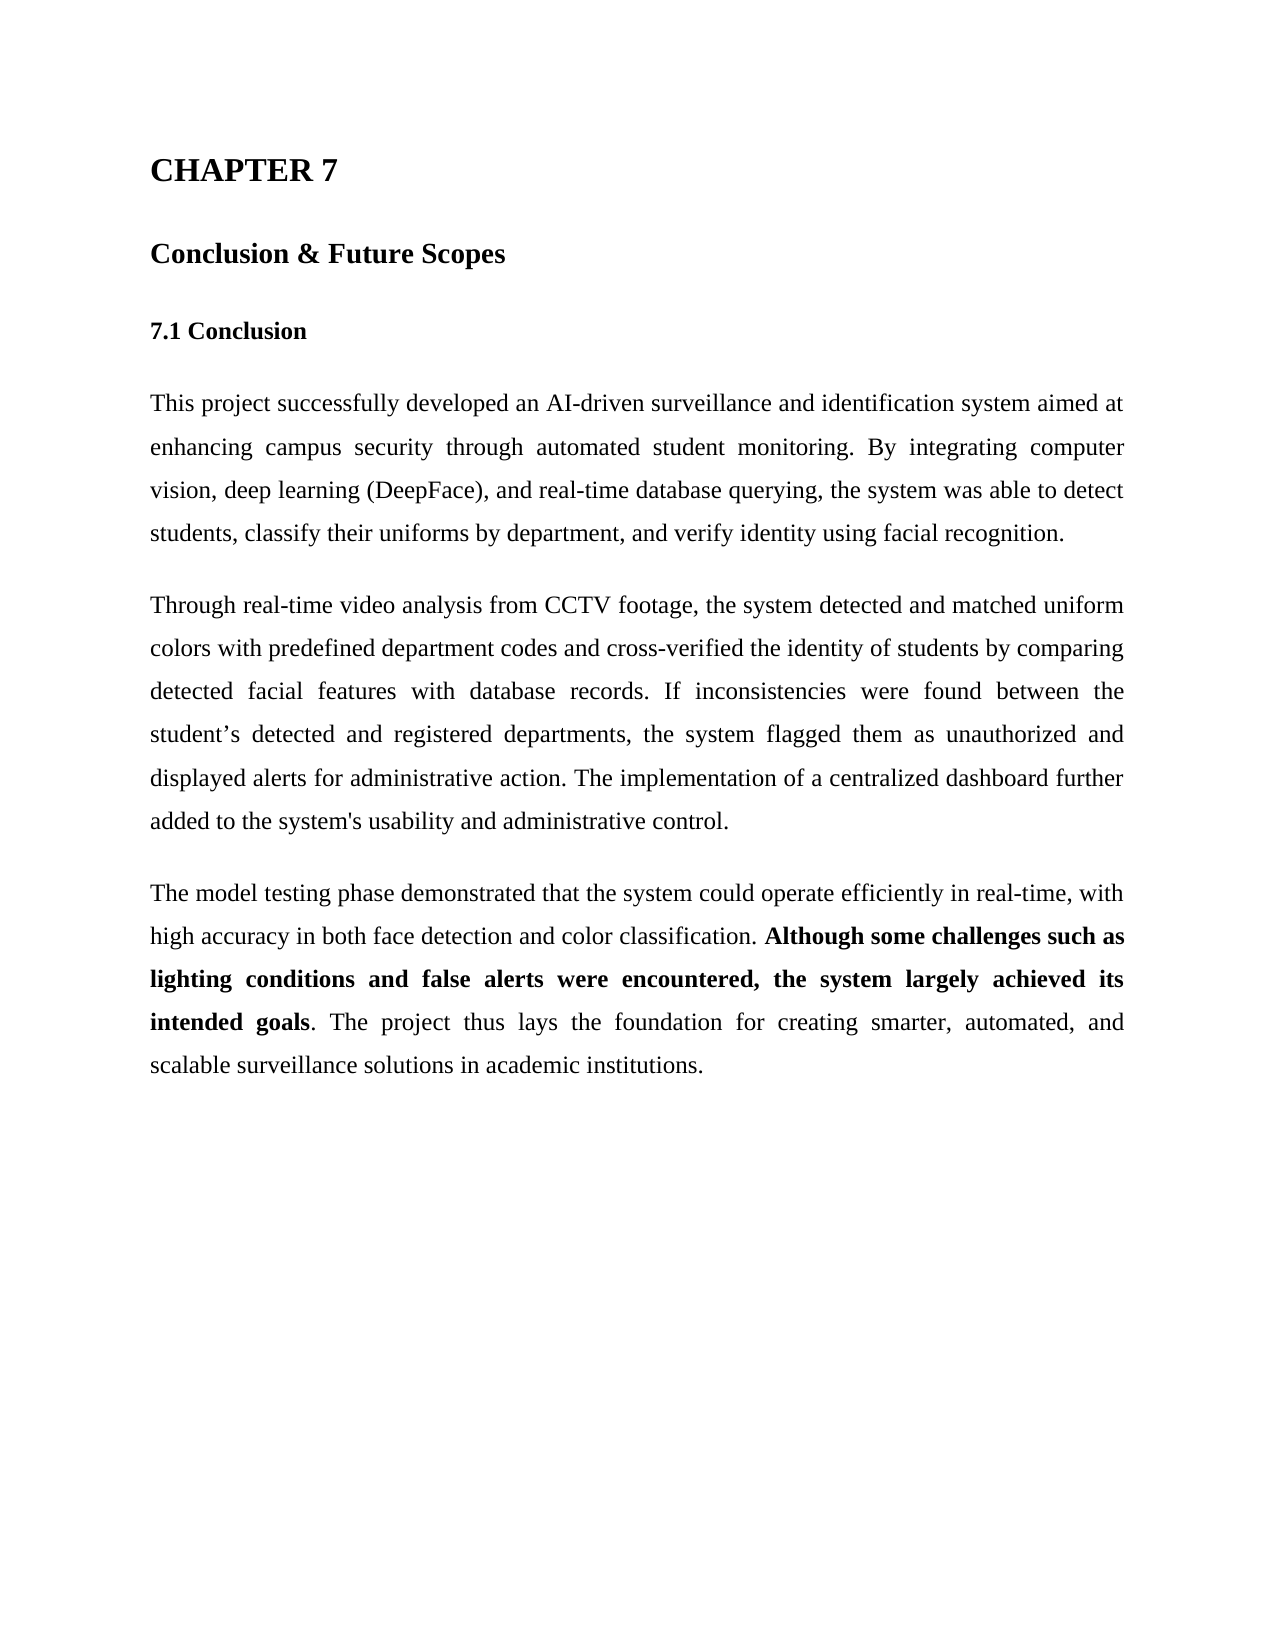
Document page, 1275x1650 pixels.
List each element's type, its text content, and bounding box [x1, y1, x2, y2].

subtitle 7.1 Conclusion [150, 316, 1125, 345]
subtitle Through real-time video analysis from CCTV footage, the system detected and matched uniform colors with predefined department codes and cross-verified the identity of students by comparing detected facial features with database records. If inconsistencies were found between the student’s detected and registered departments, the system flagged them as unauthorized and displayed alerts for administrative action. The implementation of a centralized dashboard further added to the system's usability and administrative control. [150, 590, 1125, 834]
subtitle This project successfully developed an AI-driven surveillance and identification system aimed at enhancing campus security through automated student monitoring. By integrating computer vision, deep learning (DeepFace), and real-time database querying, the system was able to detect students, classify their uniforms by department, and verify identity using facial recognition. [150, 388, 1125, 547]
subtitle Conclusion & Future Scopes [150, 237, 1125, 270]
subtitle The model testing phase demonstrated that the system could operate efficiently in real-time, with high accuracy in both face detection and color classification. Although some challenges such as lighting conditions and false alerts were encountered, the system largely achieved its intended goals. The project thus lays the foundation for creating smarter, automated, and scalable surveillance solutions in academic institutions. [150, 878, 1125, 1079]
subtitle CHAPTER 7 [150, 150, 1125, 188]
